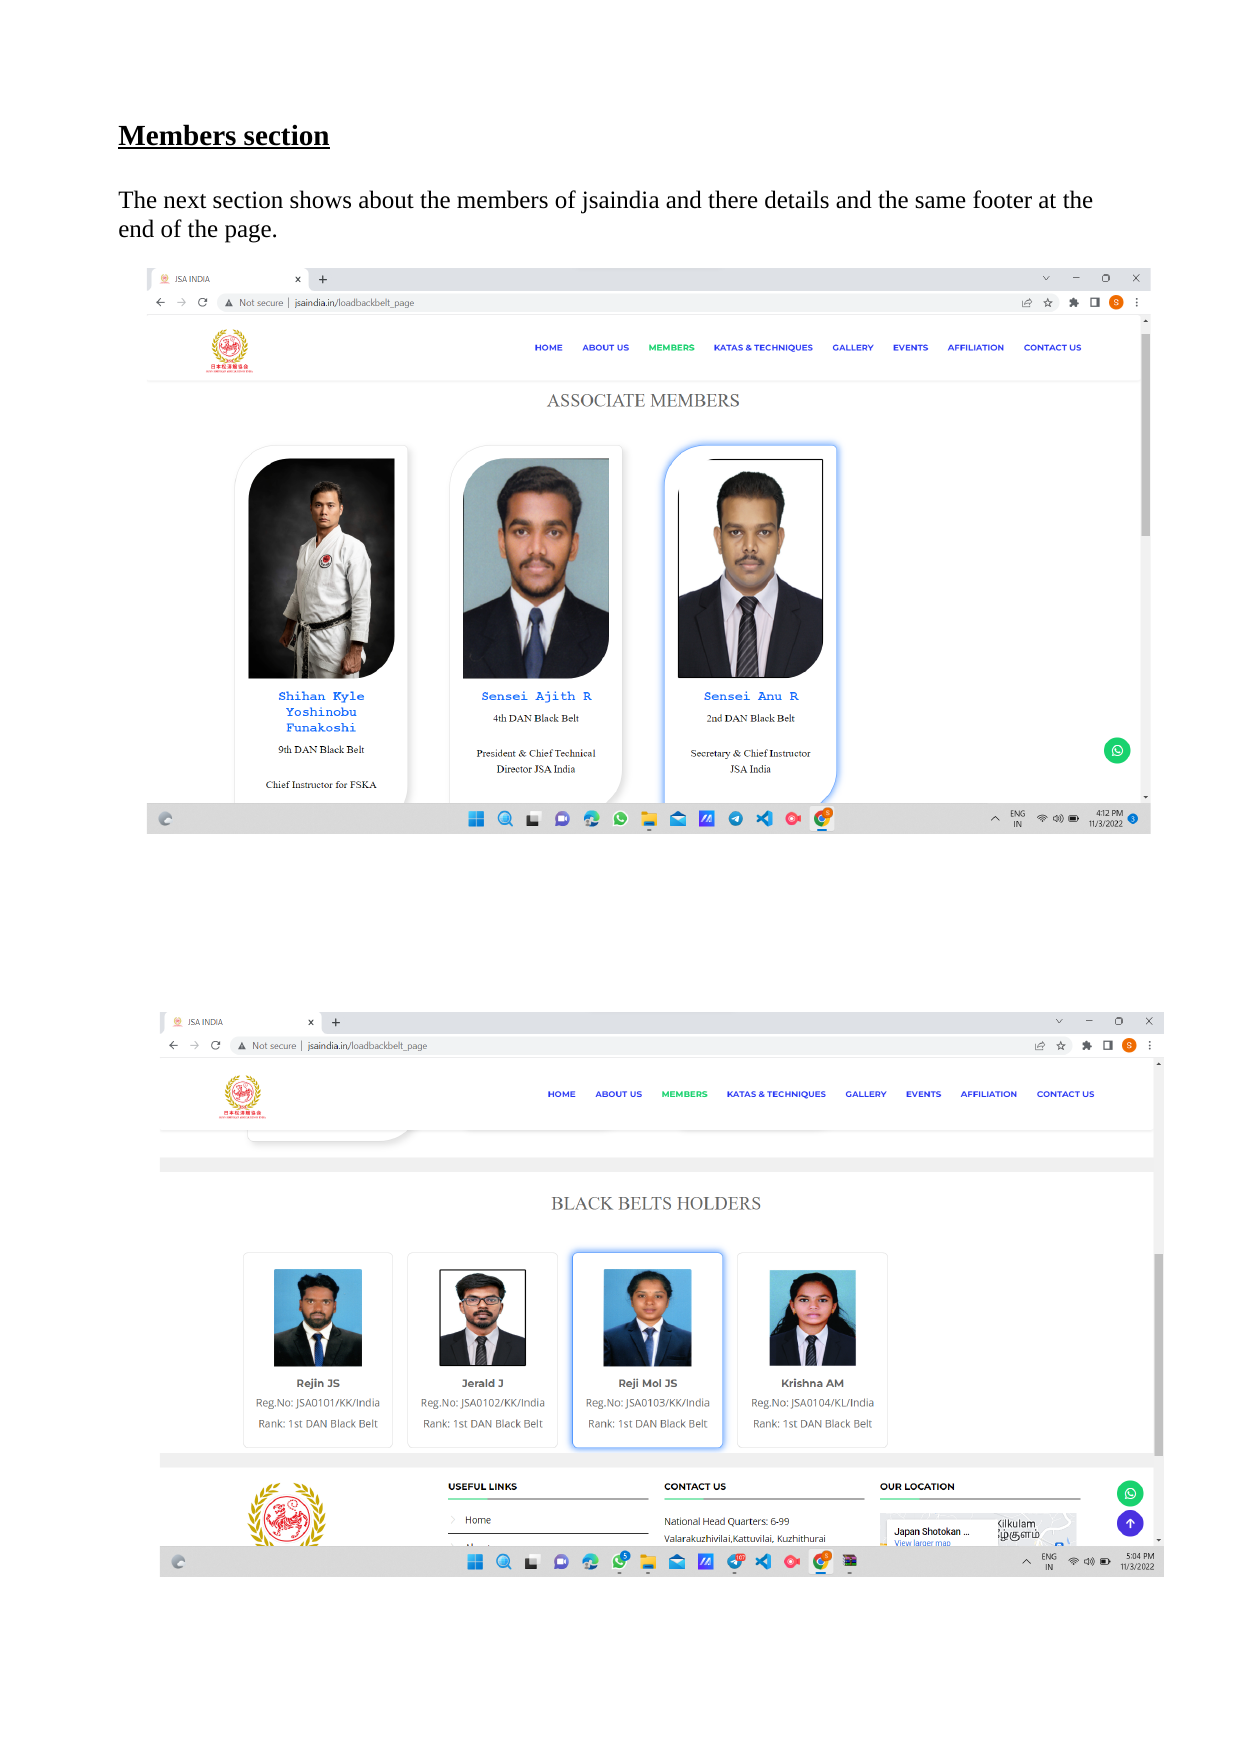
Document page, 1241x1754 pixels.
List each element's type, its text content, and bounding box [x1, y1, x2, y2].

picture [146, 268, 1151, 834]
text Members section [118, 118, 1122, 152]
text The next section shows about the members of jsaindia and there details and the same footer at the end of the page. [118, 185, 1122, 243]
picture [159, 1012, 1164, 1577]
